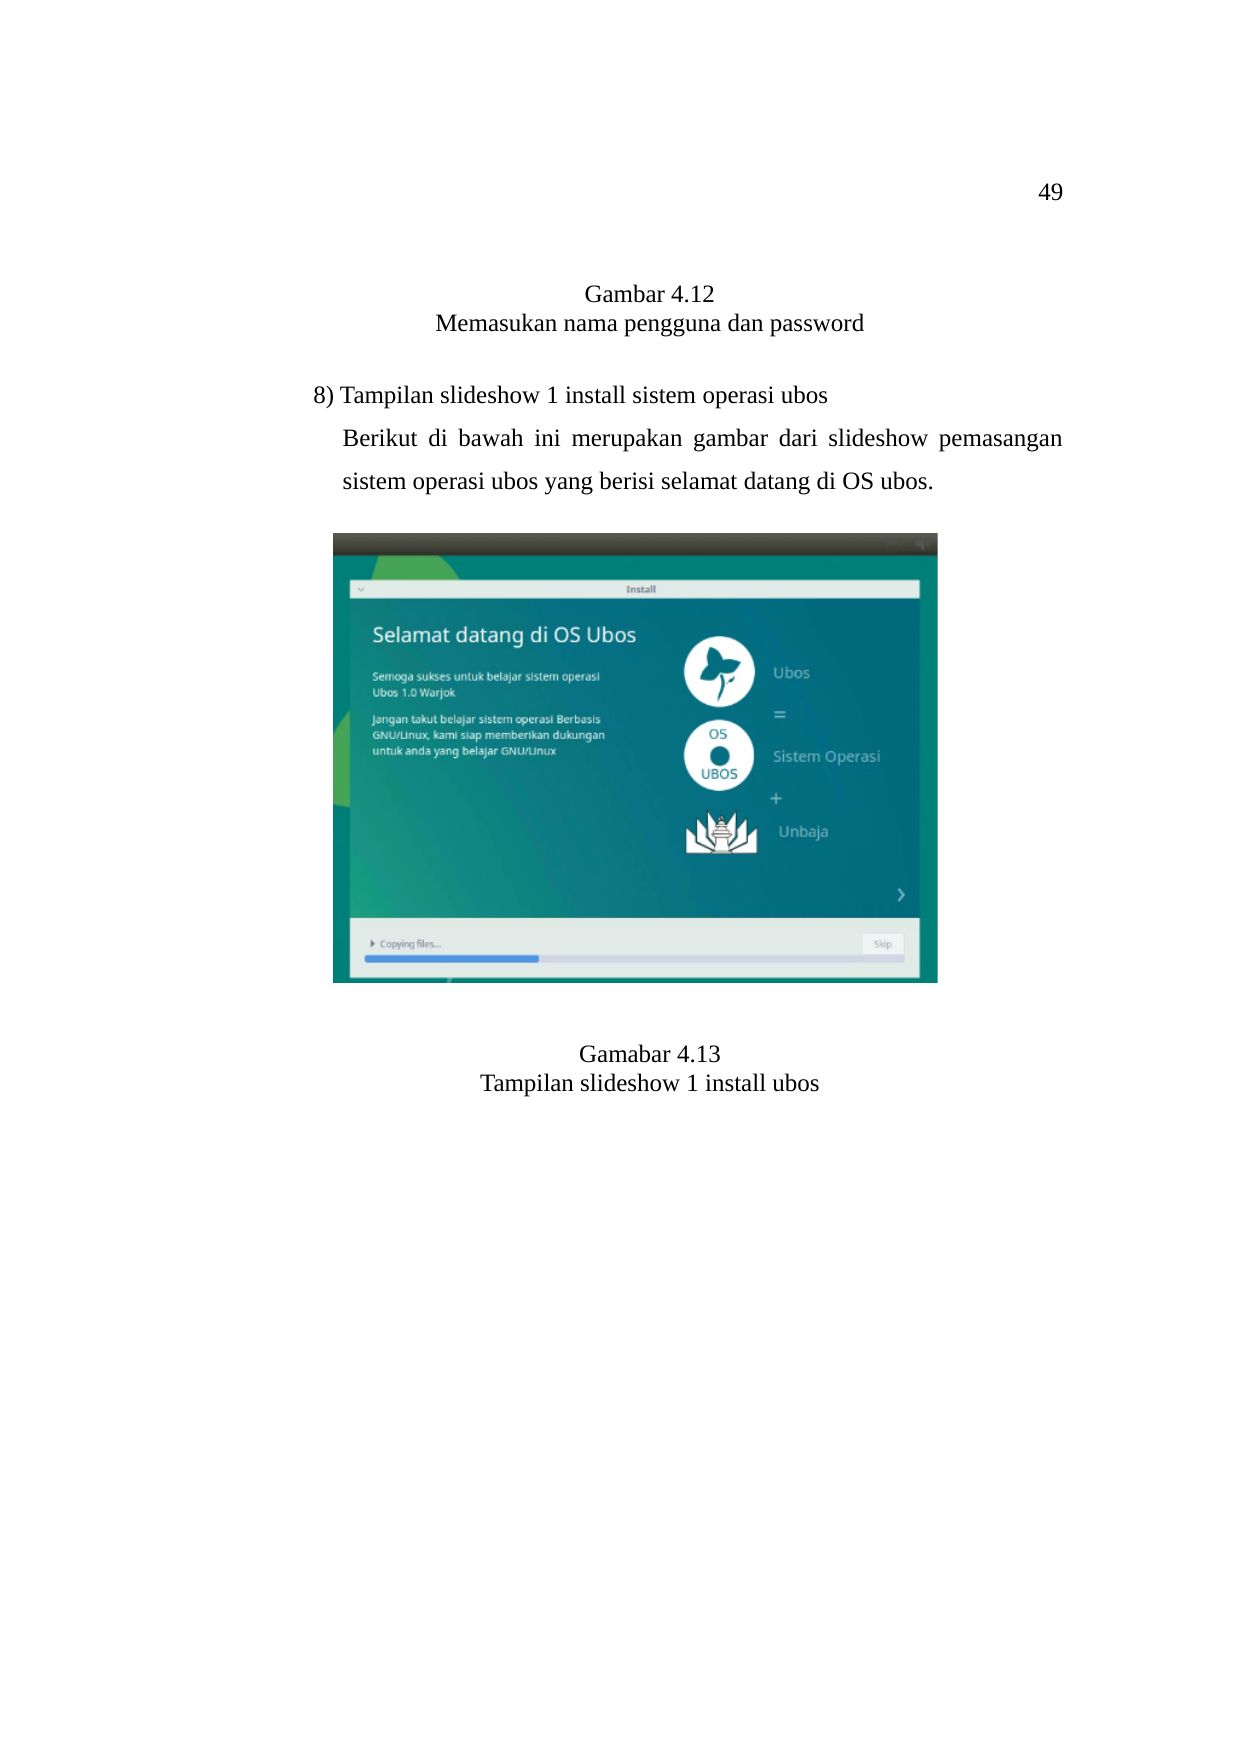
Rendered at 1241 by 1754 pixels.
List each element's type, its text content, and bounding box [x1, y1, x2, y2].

text Memasukan nama pengguna dan password [236, 308, 1063, 337]
text Gamabar 4.13 [236, 1039, 1063, 1068]
picture [333, 533, 938, 983]
text Berikut di bawah ini merupakan gambar dari slideshow pemasangan sistem operasi ubos yang berisi selamat datang di OS ubos. [342, 423, 1063, 495]
text 8) Tampilan slideshow 1 install sistem operasi ubos [313, 380, 1063, 409]
text Gambar 4.12 [236, 279, 1063, 308]
text Tampilan slideshow 1 install ubos [236, 1068, 1063, 1097]
